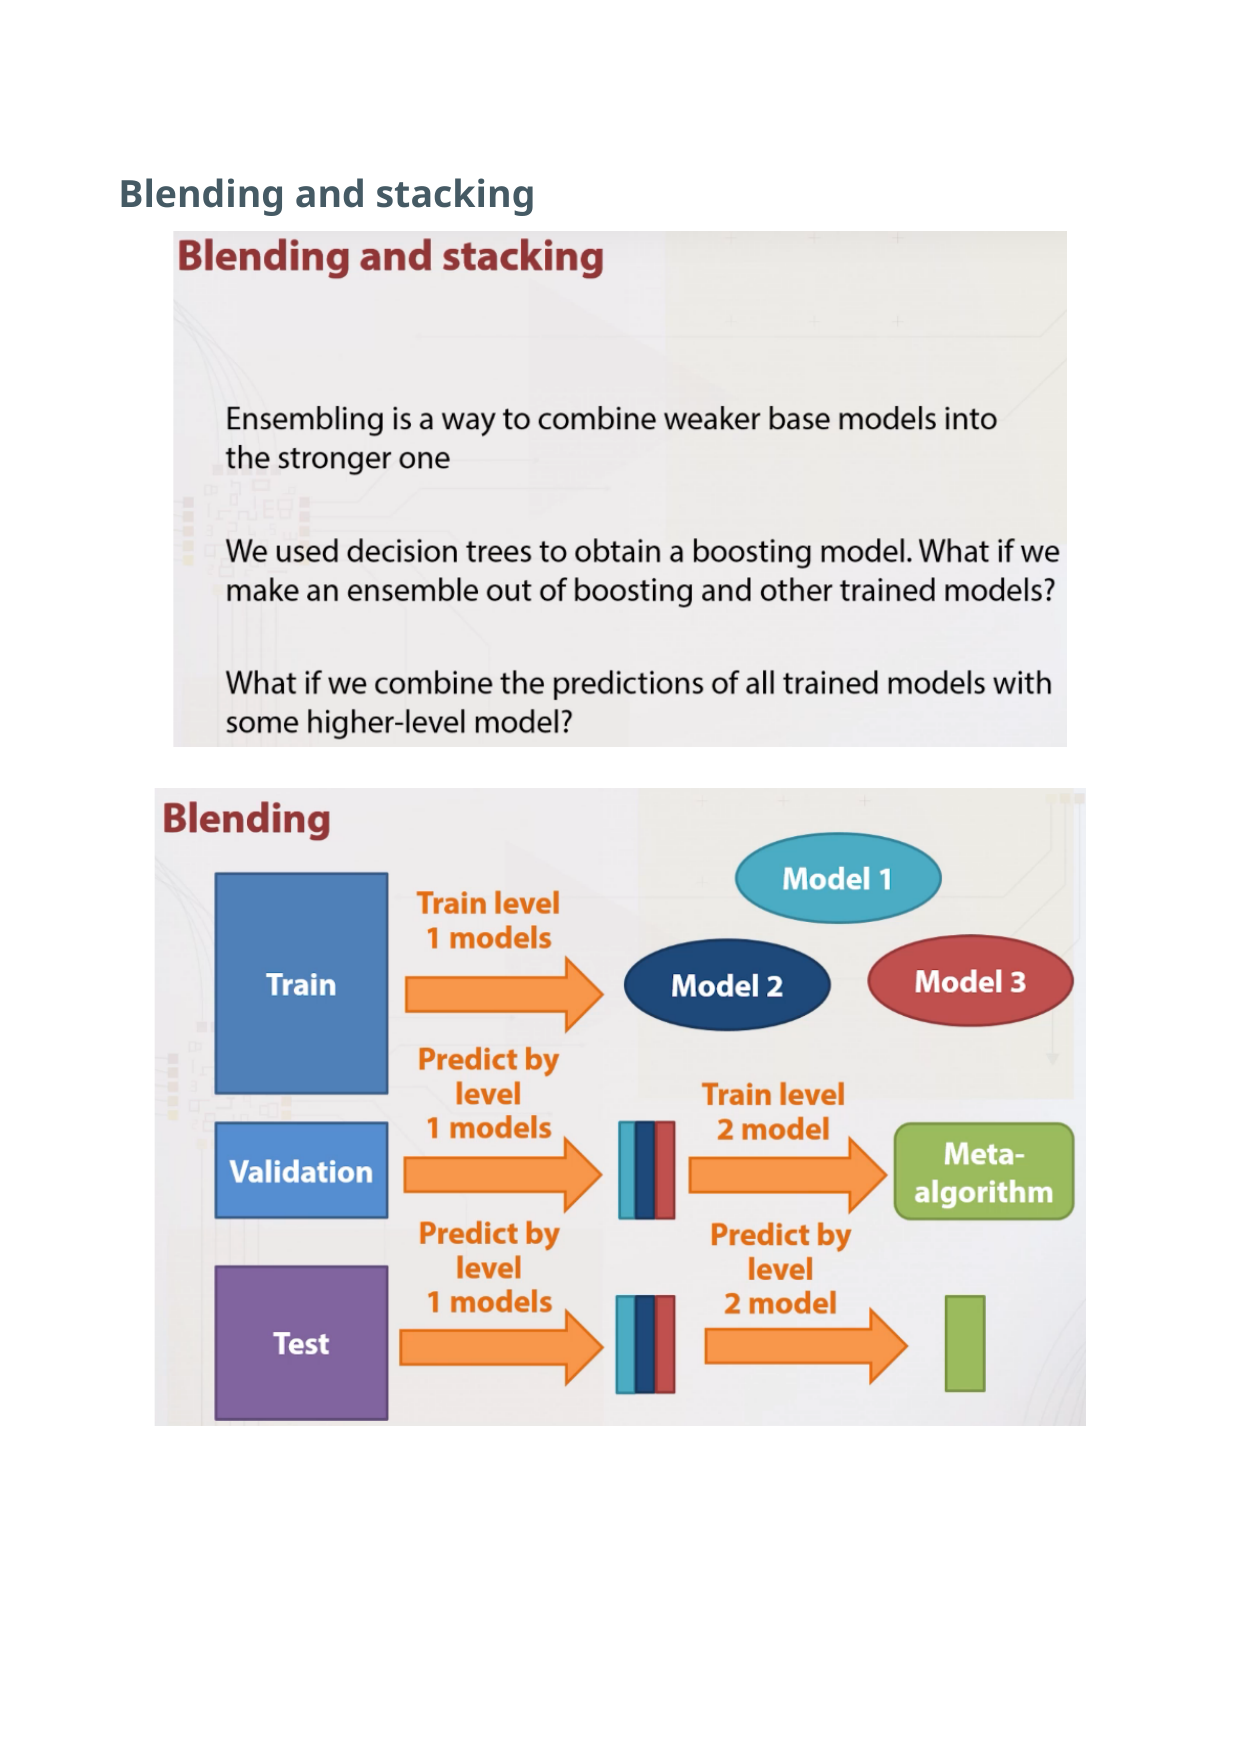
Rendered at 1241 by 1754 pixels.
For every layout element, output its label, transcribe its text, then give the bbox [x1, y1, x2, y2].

picture [173, 231, 1067, 747]
picture [154, 788, 1086, 1426]
subtitle Blending and stacking [118, 168, 1122, 219]
